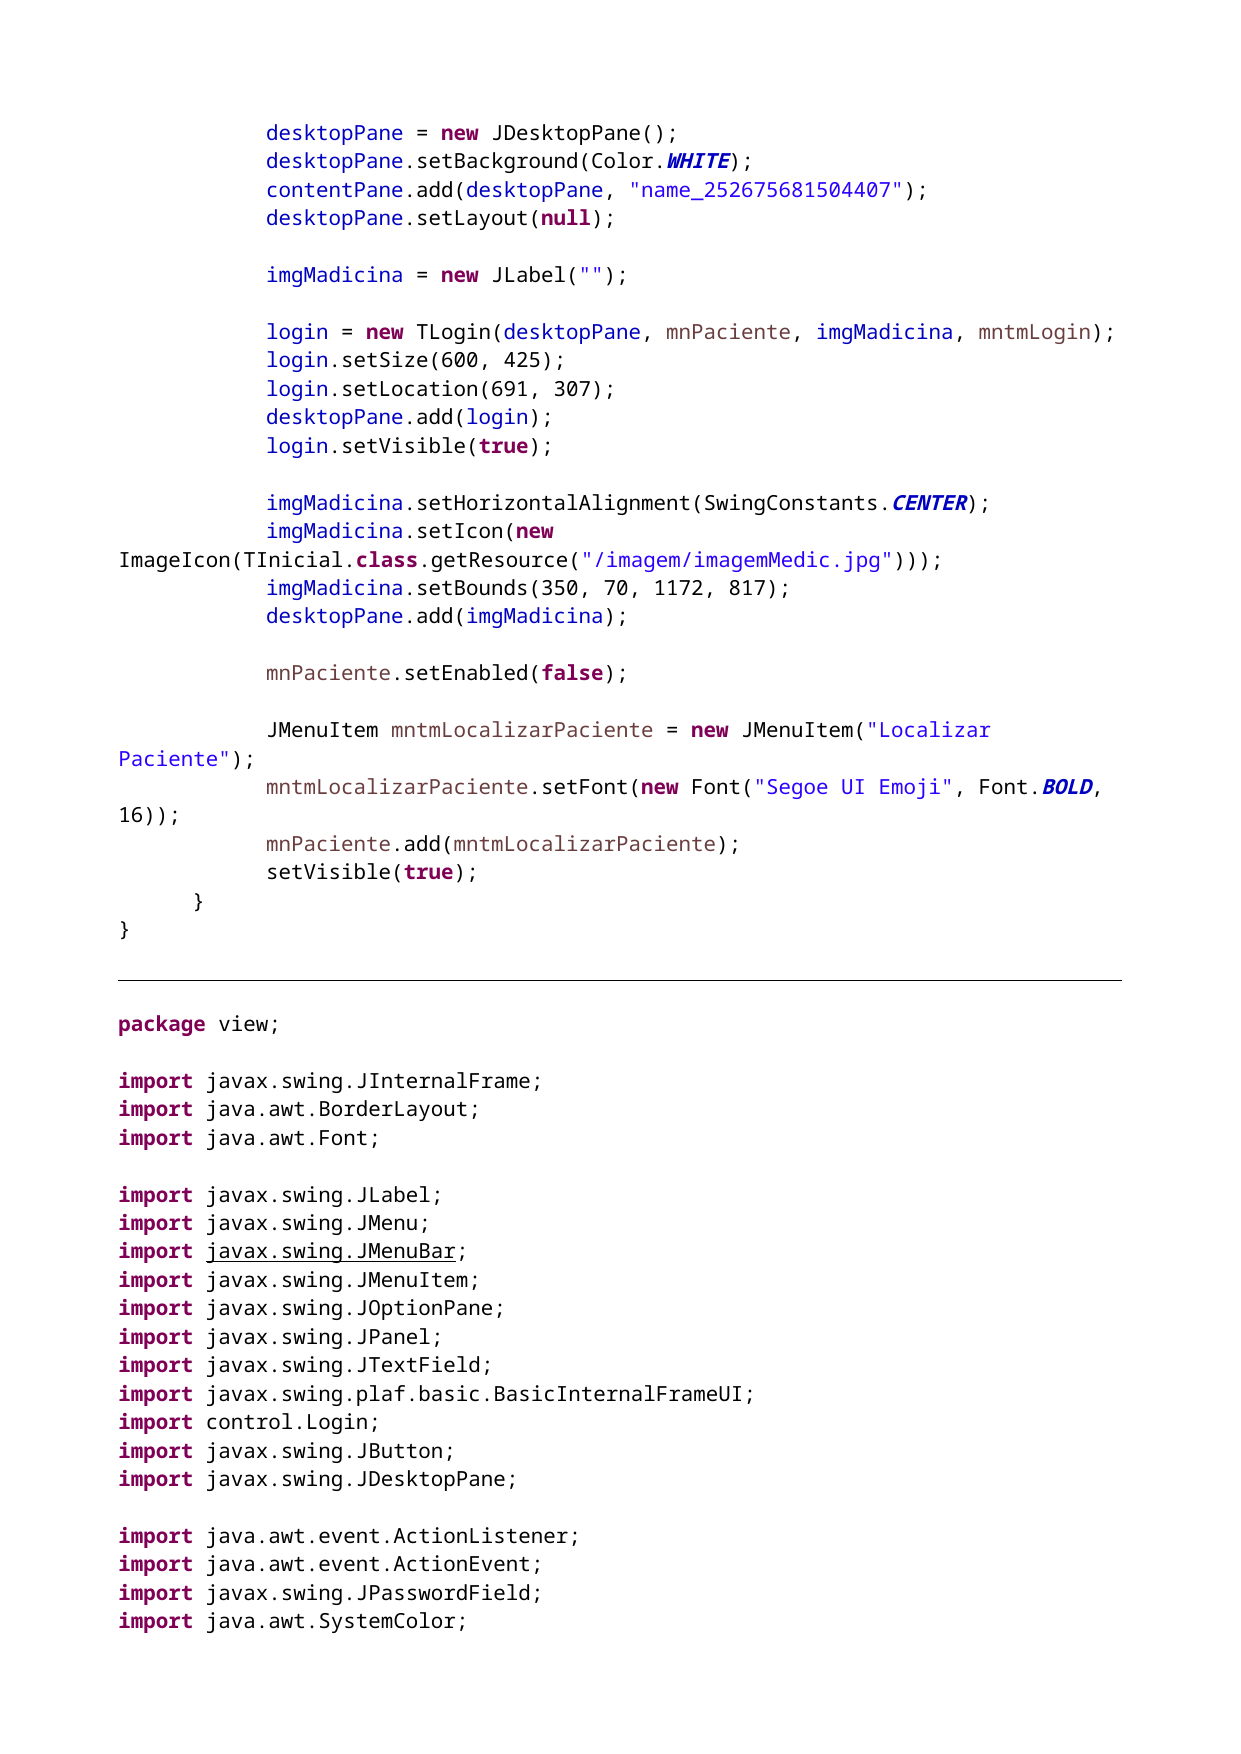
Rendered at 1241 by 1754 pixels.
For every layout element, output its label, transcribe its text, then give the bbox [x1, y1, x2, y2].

text import javax.swing.JMenuItem; [118, 1265, 1122, 1293]
text imgMadicina.setHorizontalAlignment(SwingConstants.CENTER); [118, 488, 1122, 516]
text import javax.swing.JButton; [118, 1436, 1122, 1464]
text import java.awt.event.ActionEvent; [118, 1549, 1122, 1578]
text mnPaciente.setEnabled(false); [118, 658, 1122, 687]
text import javax.swing.JPasswordField; [118, 1578, 1122, 1606]
text import javax.swing.JTextField; [118, 1350, 1122, 1379]
text login.setVisible(true); [118, 431, 1122, 459]
text } [118, 914, 1122, 943]
text import java.awt.Font; [118, 1123, 1122, 1151]
text desktopPane.setBackground(Color.WHITE); [118, 147, 1122, 175]
text setVisible(true); [118, 857, 1122, 886]
text import javax.swing.plaf.basic.BasicInternalFrameUI; [118, 1379, 1122, 1407]
text contentPane.add(desktopPane, "name_252675681504407"); [118, 175, 1122, 203]
text } [118, 886, 1122, 914]
text import control.Login; [118, 1407, 1122, 1436]
text import javax.swing.JPanel; [118, 1322, 1122, 1350]
text desktopPane.add(login); [118, 402, 1122, 431]
text import javax.swing.JLabel; [118, 1180, 1122, 1208]
text import javax.swing.JMenu; [118, 1208, 1122, 1237]
text login.setSize(600, 425); [118, 346, 1122, 374]
text JMenuItem mntmLocalizarPaciente = new JMenuItem("Localizar Paciente"); [118, 715, 1122, 772]
text desktopPane.setLayout(null); [118, 203, 1122, 232]
text import java.awt.BorderLayout; [118, 1094, 1122, 1123]
text imgMadicina = new JLabel(""); [118, 260, 1122, 289]
text imgMadicina.setIcon(new ImageIcon(TInicial.class.getResource("/imagem/imagemMedic.jpg"))); [118, 516, 1122, 573]
text desktopPane.add(imgMadicina); [118, 602, 1122, 630]
text mnPaciente.add(mntmLocalizarPaciente); [118, 829, 1122, 857]
text import javax.swing.JDesktopPane; [118, 1464, 1122, 1493]
text login = new TLogin(desktopPane, mnPaciente, imgMadicina, mntmLogin); [118, 317, 1122, 346]
text package view; [118, 1009, 1122, 1038]
text login.setLocation(691, 307); [118, 374, 1122, 402]
text import javax.swing.JMenuBar; [118, 1237, 1122, 1265]
text mntmLocalizarPaciente.setFont(new Font("Segoe UI Emoji", Font.BOLD, 16)); [118, 772, 1122, 829]
text import javax.swing.JOptionPane; [118, 1293, 1122, 1322]
text import javax.swing.JInternalFrame; [118, 1066, 1122, 1094]
text import java.awt.SystemColor; [118, 1606, 1122, 1635]
text desktopPane = new JDesktopPane(); [118, 118, 1122, 147]
text import java.awt.event.ActionListener; [118, 1521, 1122, 1549]
text imgMadicina.setBounds(350, 70, 1172, 817); [118, 573, 1122, 602]
